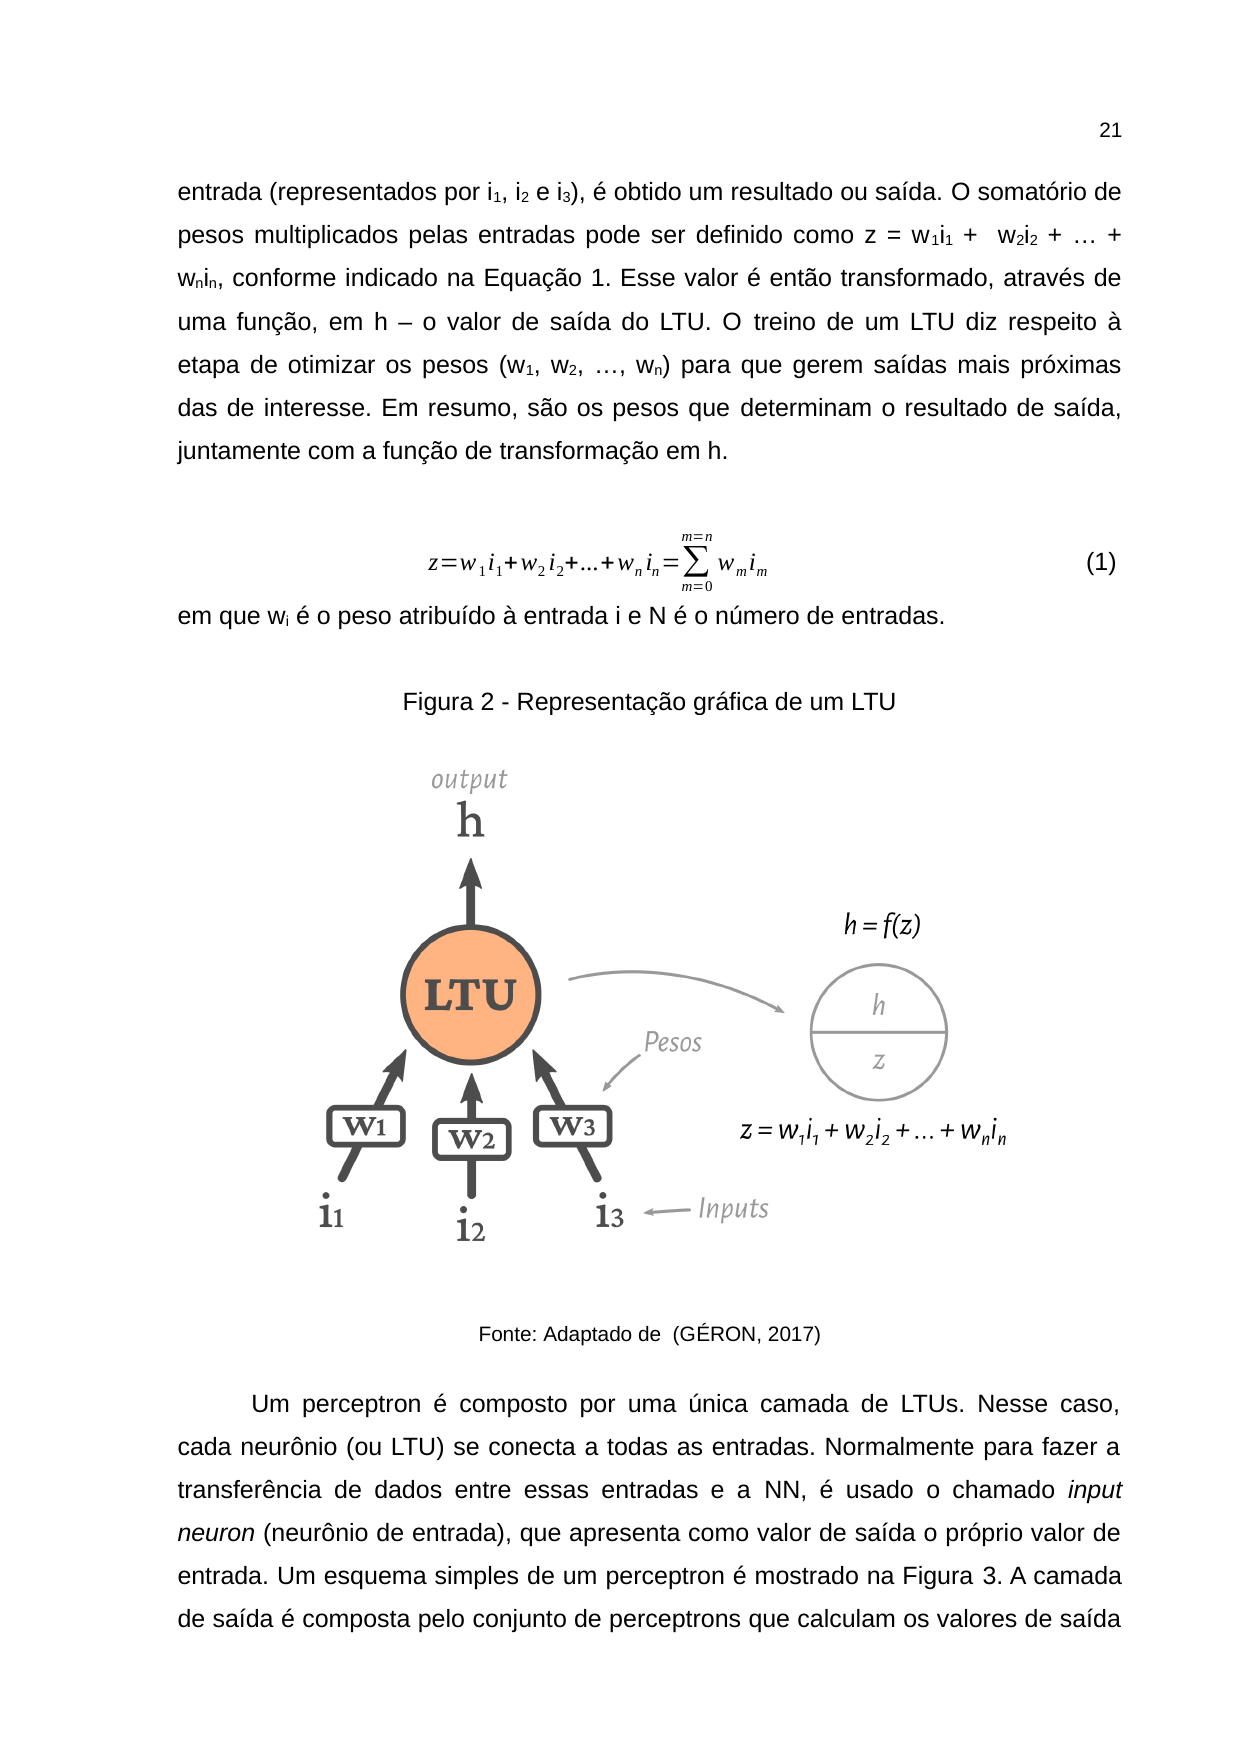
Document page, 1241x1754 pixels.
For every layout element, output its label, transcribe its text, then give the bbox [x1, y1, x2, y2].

text em que wi é o peso atribuído à entrada i e N é o número de entradas. [177, 601, 1122, 629]
text Figura 2 - Representação gráfica de um LTU [177, 687, 1122, 715]
table_header (1) [1017, 522, 1122, 601]
text Um perceptron é composto por uma única camada de LTUs. Nesse caso, cada neurônio (ou LTU) se conecta a todas as entradas. Normalmente para fazer a transferência de dados entre essas entradas e a NN, é usado o chamado input neuron (neurônio de entrada), que apresenta como valor de saída o próprio valor de entrada. Um esquema simples de um perceptron é mostrado na Figura 3. A camada de saída é composta pelo conjunto de perceptrons que calculam os valores de saída [177, 1389, 1122, 1633]
table_header [177, 522, 1017, 601]
text Fonte: Adaptado de (GÉRON, 2017) [177, 1322, 1122, 1346]
picture [177, 715, 1123, 1293]
text entrada (representados por i1, i2 e i3), é obtido um resultado ou saída. O somatório de pesos multiplicados pelas entradas pode ser definido como z = w1i1 + w2i2 + … + wnin, conforme indicado na Equação 1. Esse valor é então transformado, através de uma função, em h – o valor de saída do LTU. O treino de um LTU diz respeito à etapa de otimizar os pesos (w1, w2, …, wn) para que gerem saídas mais próximas das de interesse. Em resumo, são os pesos que determinam o resultado de saída, juntamente com a função de transformação em h. [177, 177, 1122, 464]
